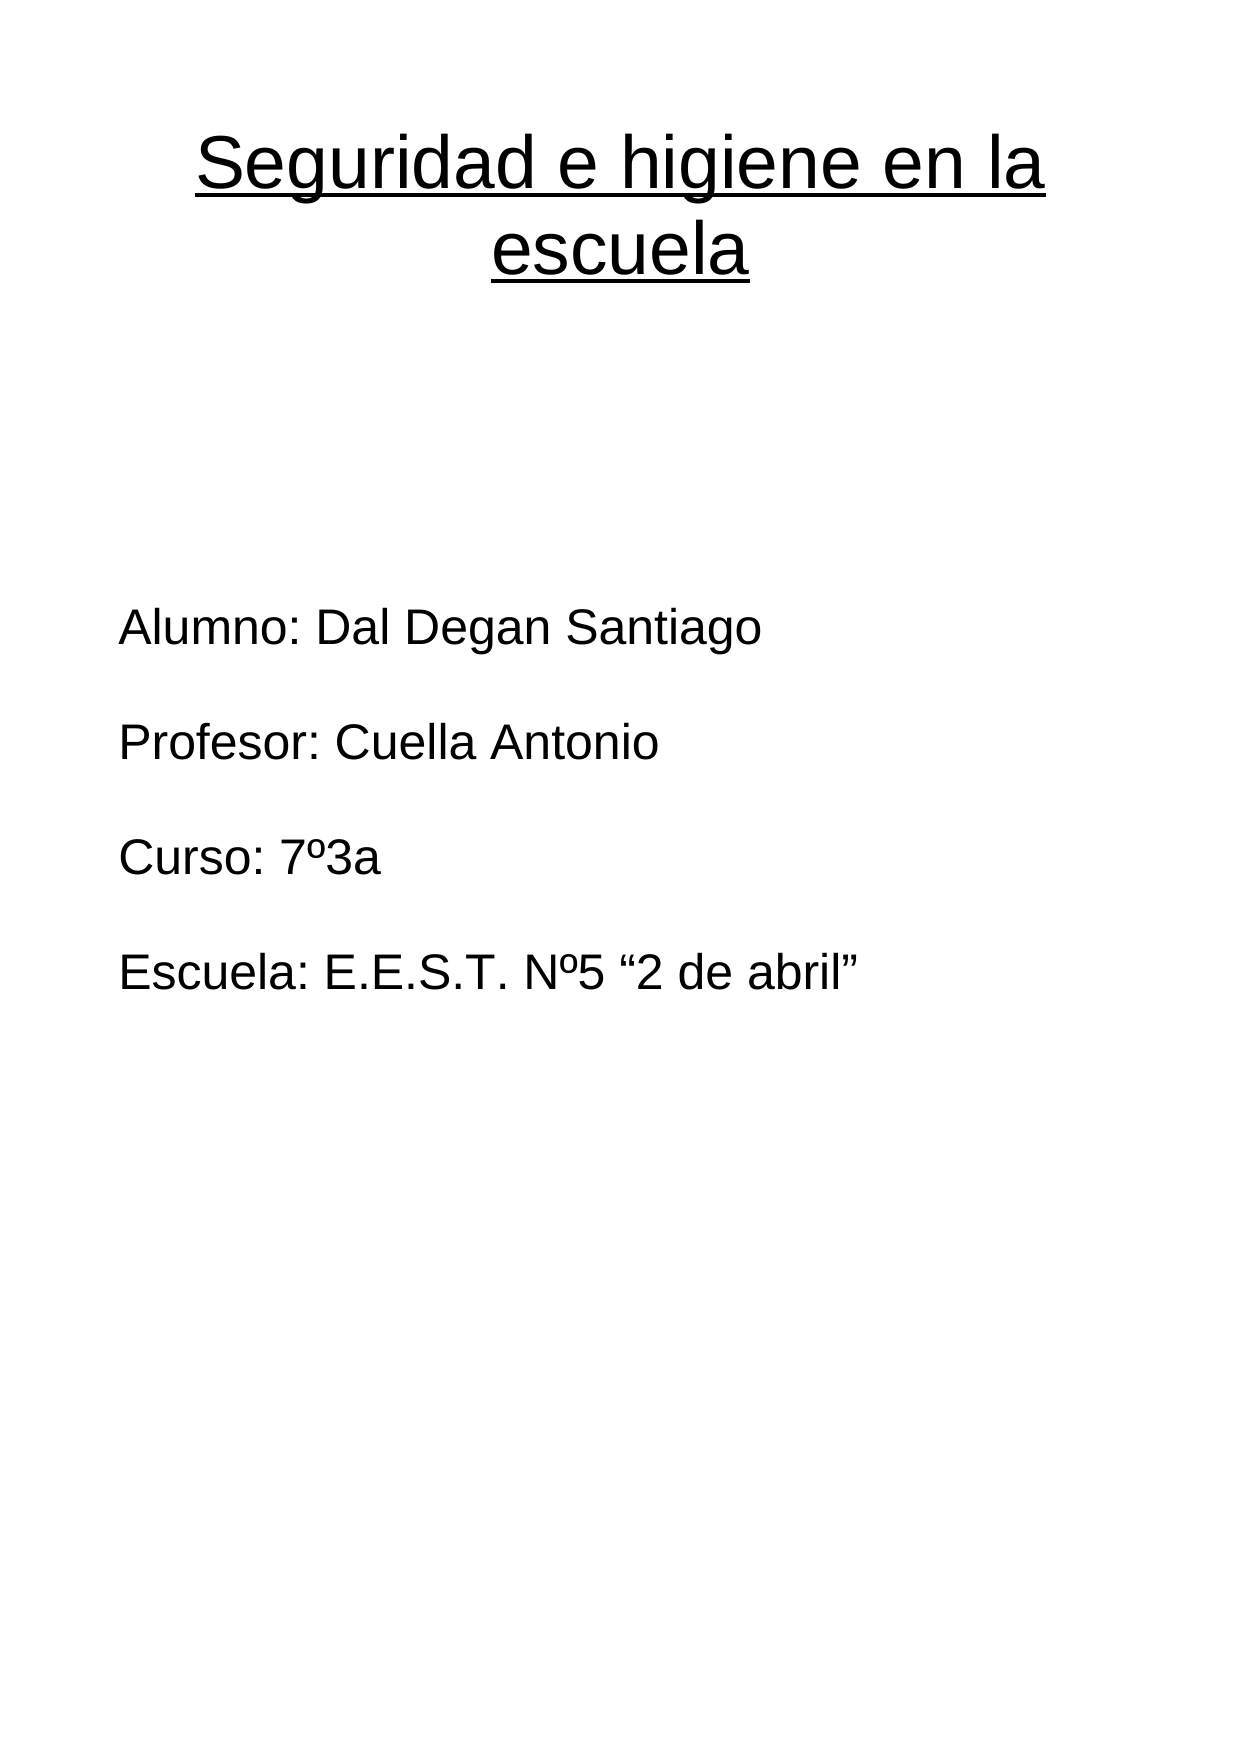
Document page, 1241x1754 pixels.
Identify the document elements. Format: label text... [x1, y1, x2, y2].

text Profesor: Cuella Antonio [118, 713, 1122, 770]
text Curso: 7º3a [118, 828, 1122, 885]
text Escuela: E.E.S.T. Nº5 “2 de abril” [118, 943, 1122, 1000]
text Alumno: Dal Degan Santiago [118, 598, 1122, 655]
text Seguridad e higiene en la escuela [118, 118, 1122, 291]
